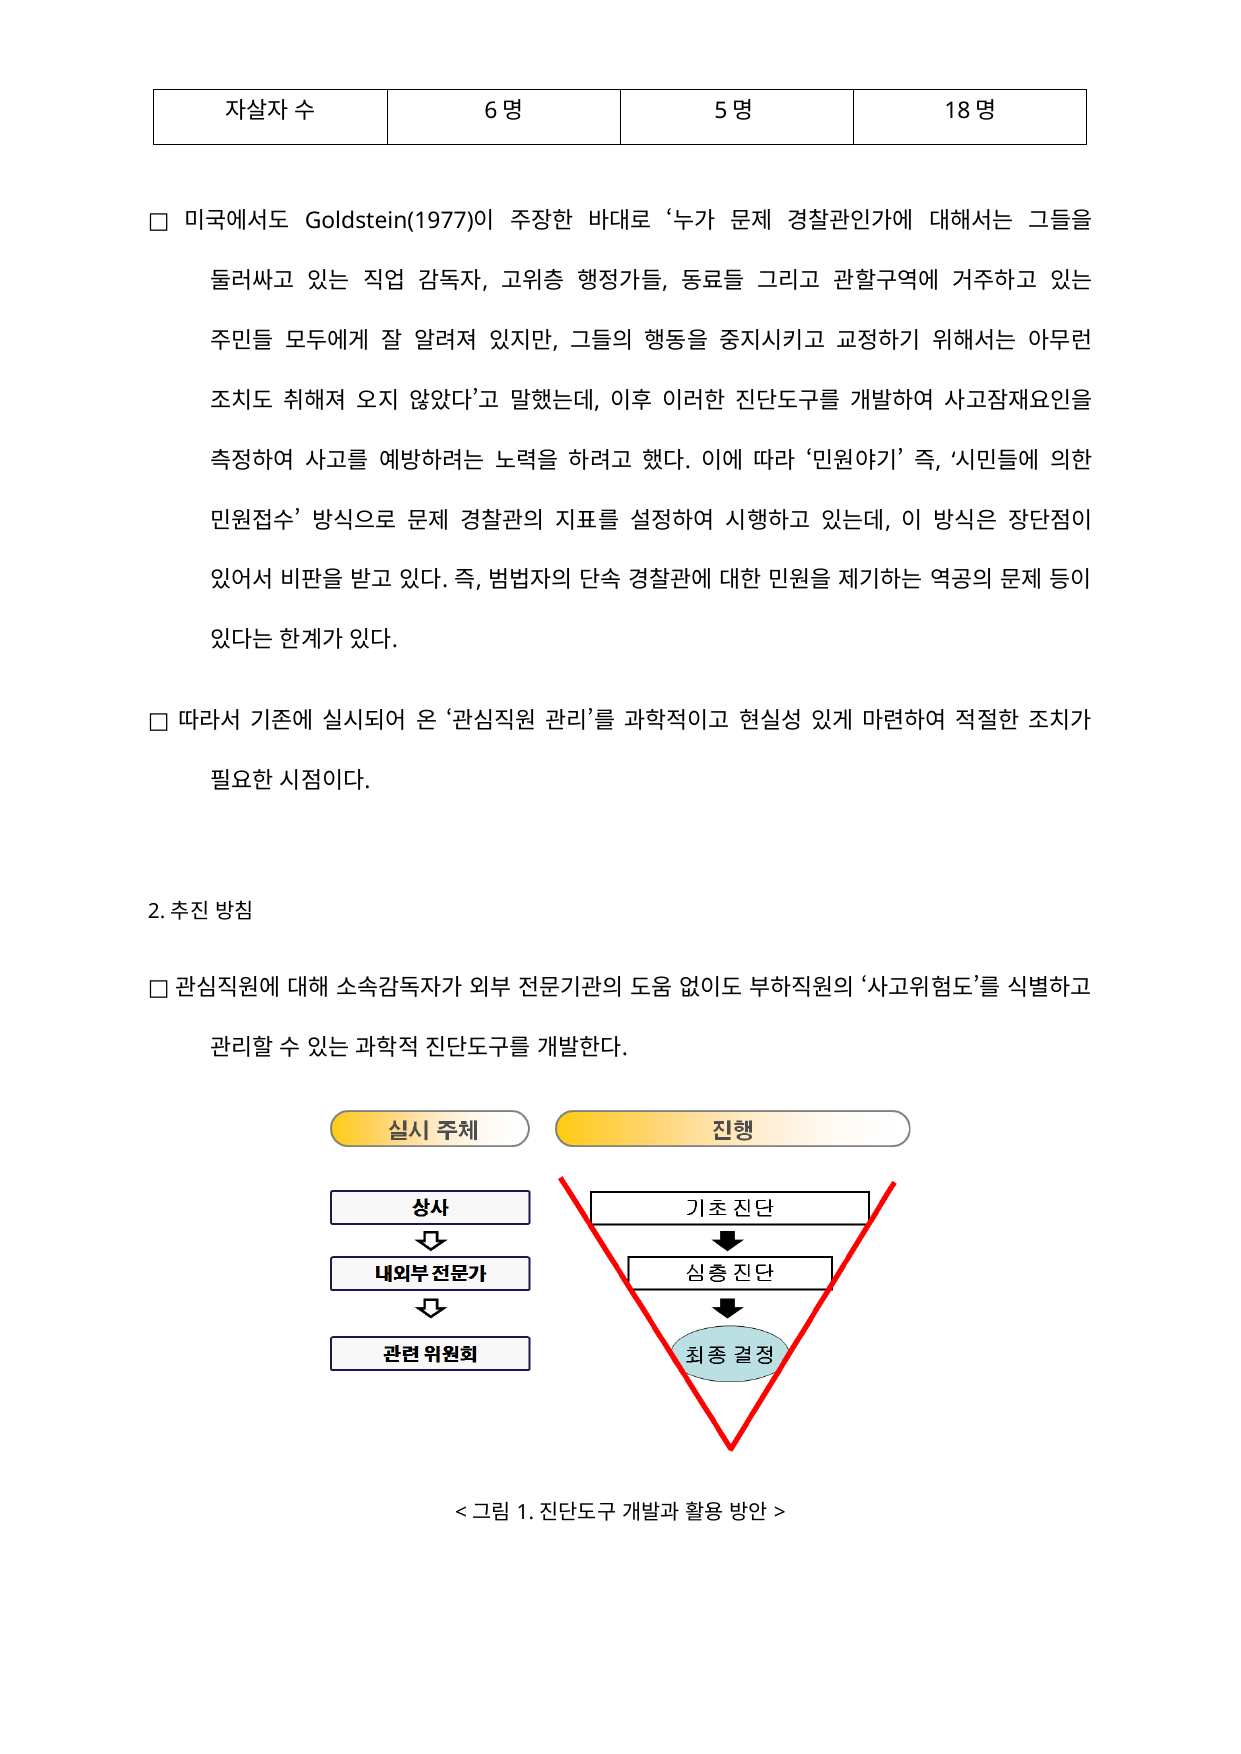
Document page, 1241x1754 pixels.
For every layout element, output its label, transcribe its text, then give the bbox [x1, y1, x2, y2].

text □ 관심직원에 대해 소속감독자가 외부 전문기관의 도움 없이도 부하직원의 ‘사고위험도’를 식별하고 관리할 수 있는 과학적 진단도구를 개발한다. [148, 969, 1093, 1062]
text < 그림 1. 진단도구 개발과 활용 방안 > [148, 1495, 1093, 1526]
text □ 따라서 기존에 실시되어 온 ‘관심직원 관리’를 과학적이고 현실성 있게 마련하여 적절한 조치가 필요한 시점이다. [148, 702, 1093, 795]
table_cell 5명 [621, 90, 853, 144]
table_cell 18명 [854, 90, 1086, 144]
text □ 미국에서도 Goldstein(1977)이 주장한 바대로 ‘누가 문제 경찰관인가에 대해서는 그들을 둘러싸고 있는 직업 감독자, 고위층 행정가들, 동료들 그리고 관할구역에 거주하고 있는 주민들 모두에게 잘 알려져 있지만, 그들의 행동을 중지시키고 교정하기 위해서는 아무런 조치도 취해져 오지 않았다’고 말했는데, 이후 이러한 진단도구를 개발하여 사고잠재요인을 측정하여 사고를 예방하려는 노력을 하려고 했다. 이에 따라 ‘민원야기’ 즉, ‘시민들에 의한 민원접수’ 방식으로 문제 경찰관의 지표를 설정하여 시행하고 있는데, 이 방식은 장단점이 있어서 비판을 받고 있다. 즉, 범법자의 단속 경찰관에 대한 민원을 제기하는 역공의 문제 등이 있다는 한계가 있다. [148, 202, 1093, 654]
table_cell 자살자 수 [154, 90, 387, 144]
table_cell 6명 [388, 90, 620, 144]
text 2. 추진 방침 [148, 894, 1093, 924]
